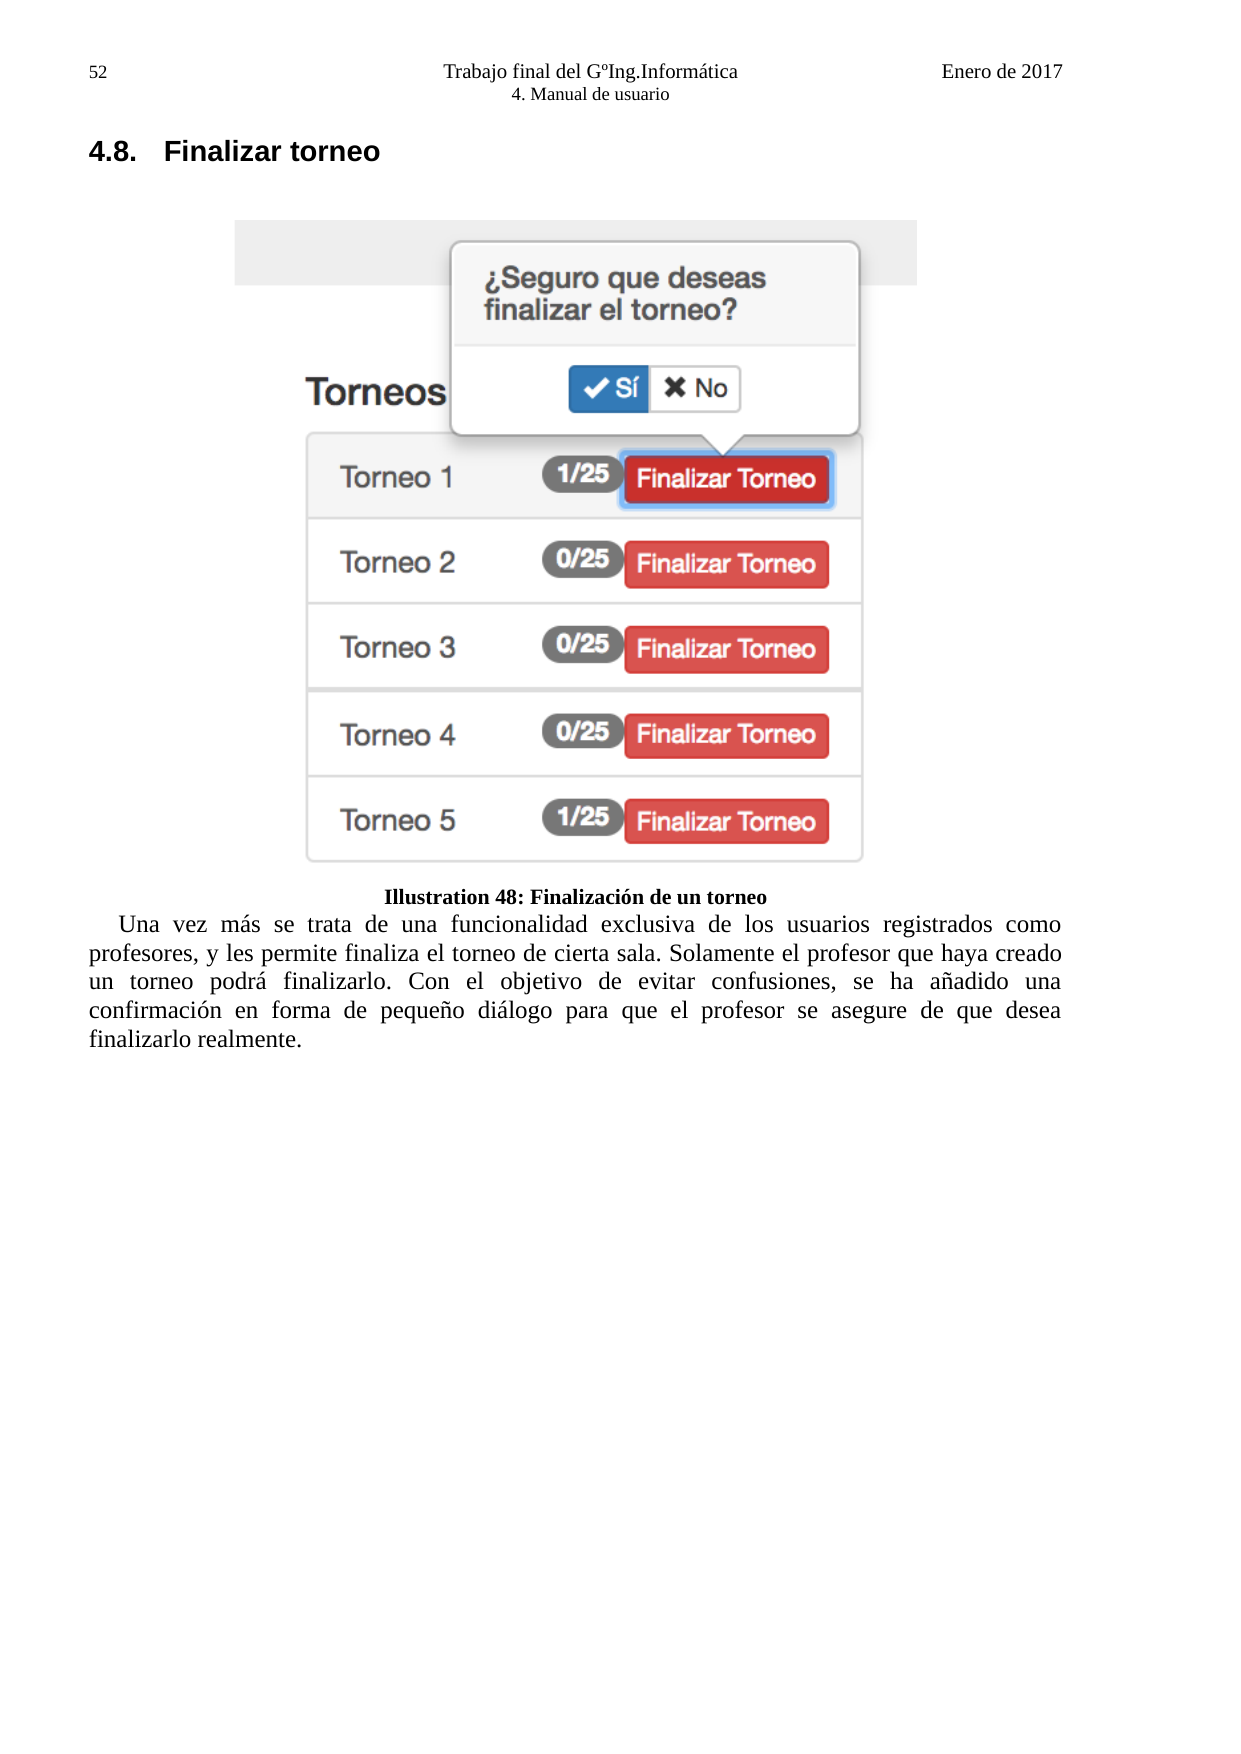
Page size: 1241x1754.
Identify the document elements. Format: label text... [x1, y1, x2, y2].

picture [234, 220, 917, 884]
text Illustration 48: Finalización de un torneo [234, 884, 917, 909]
text Una vez más se trata de una funcionalidad exclusiva de los usuarios registrados como profesores, y les permite finaliza el torneo de cierta sala. Solamente el profesor que haya creado un torneo podrá finalizarlo. Con el objetivo de evitar confusiones, se ha añadido una confirmación en forma de pequeño diálogo para que el profesor se asegure de que desea finalizarlo realmente. [88, 220, 1063, 1053]
subtitle Finalizar torneo [88, 134, 1063, 168]
